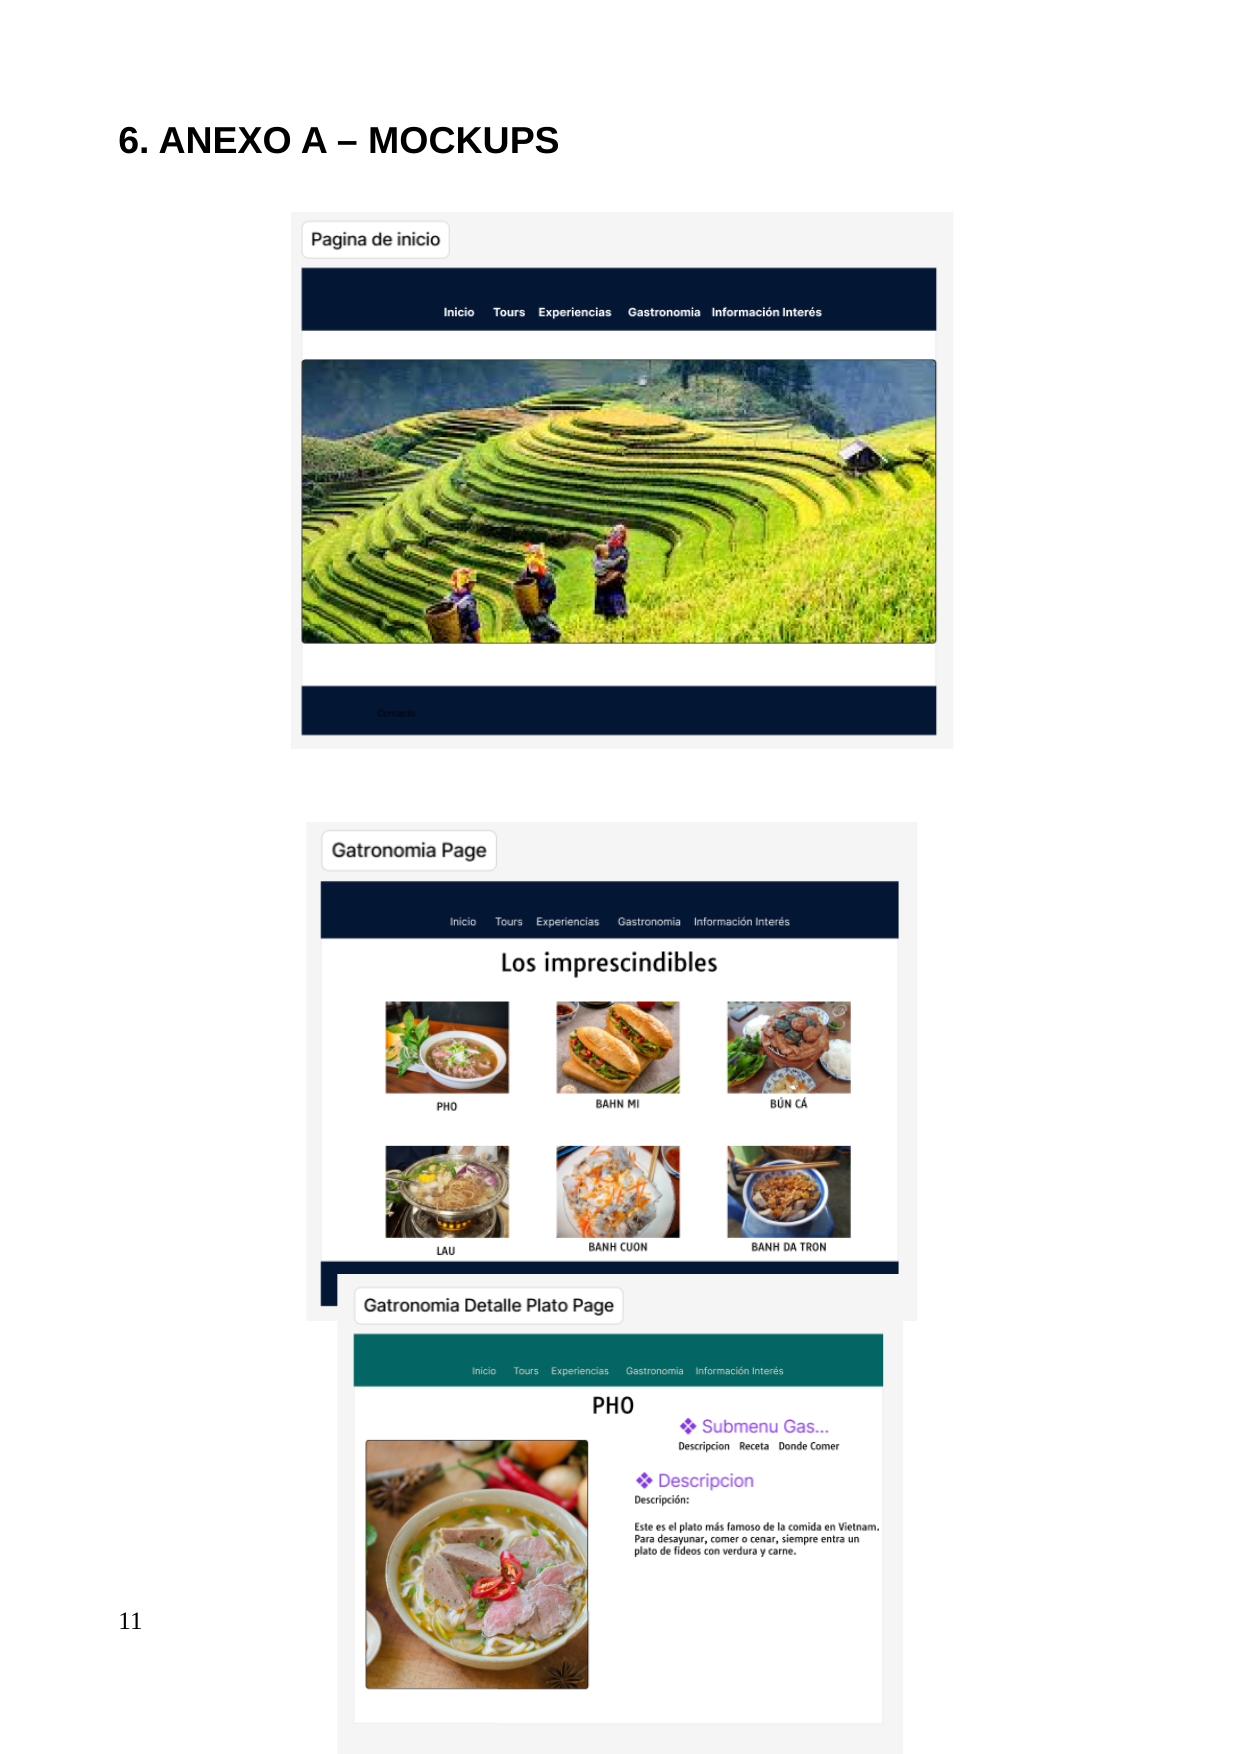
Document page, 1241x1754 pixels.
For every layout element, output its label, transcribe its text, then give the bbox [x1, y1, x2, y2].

picture [306, 822, 918, 1754]
subtitle 6. ANEXO A – MOCKUPS [118, 118, 1122, 161]
picture [291, 212, 954, 749]
